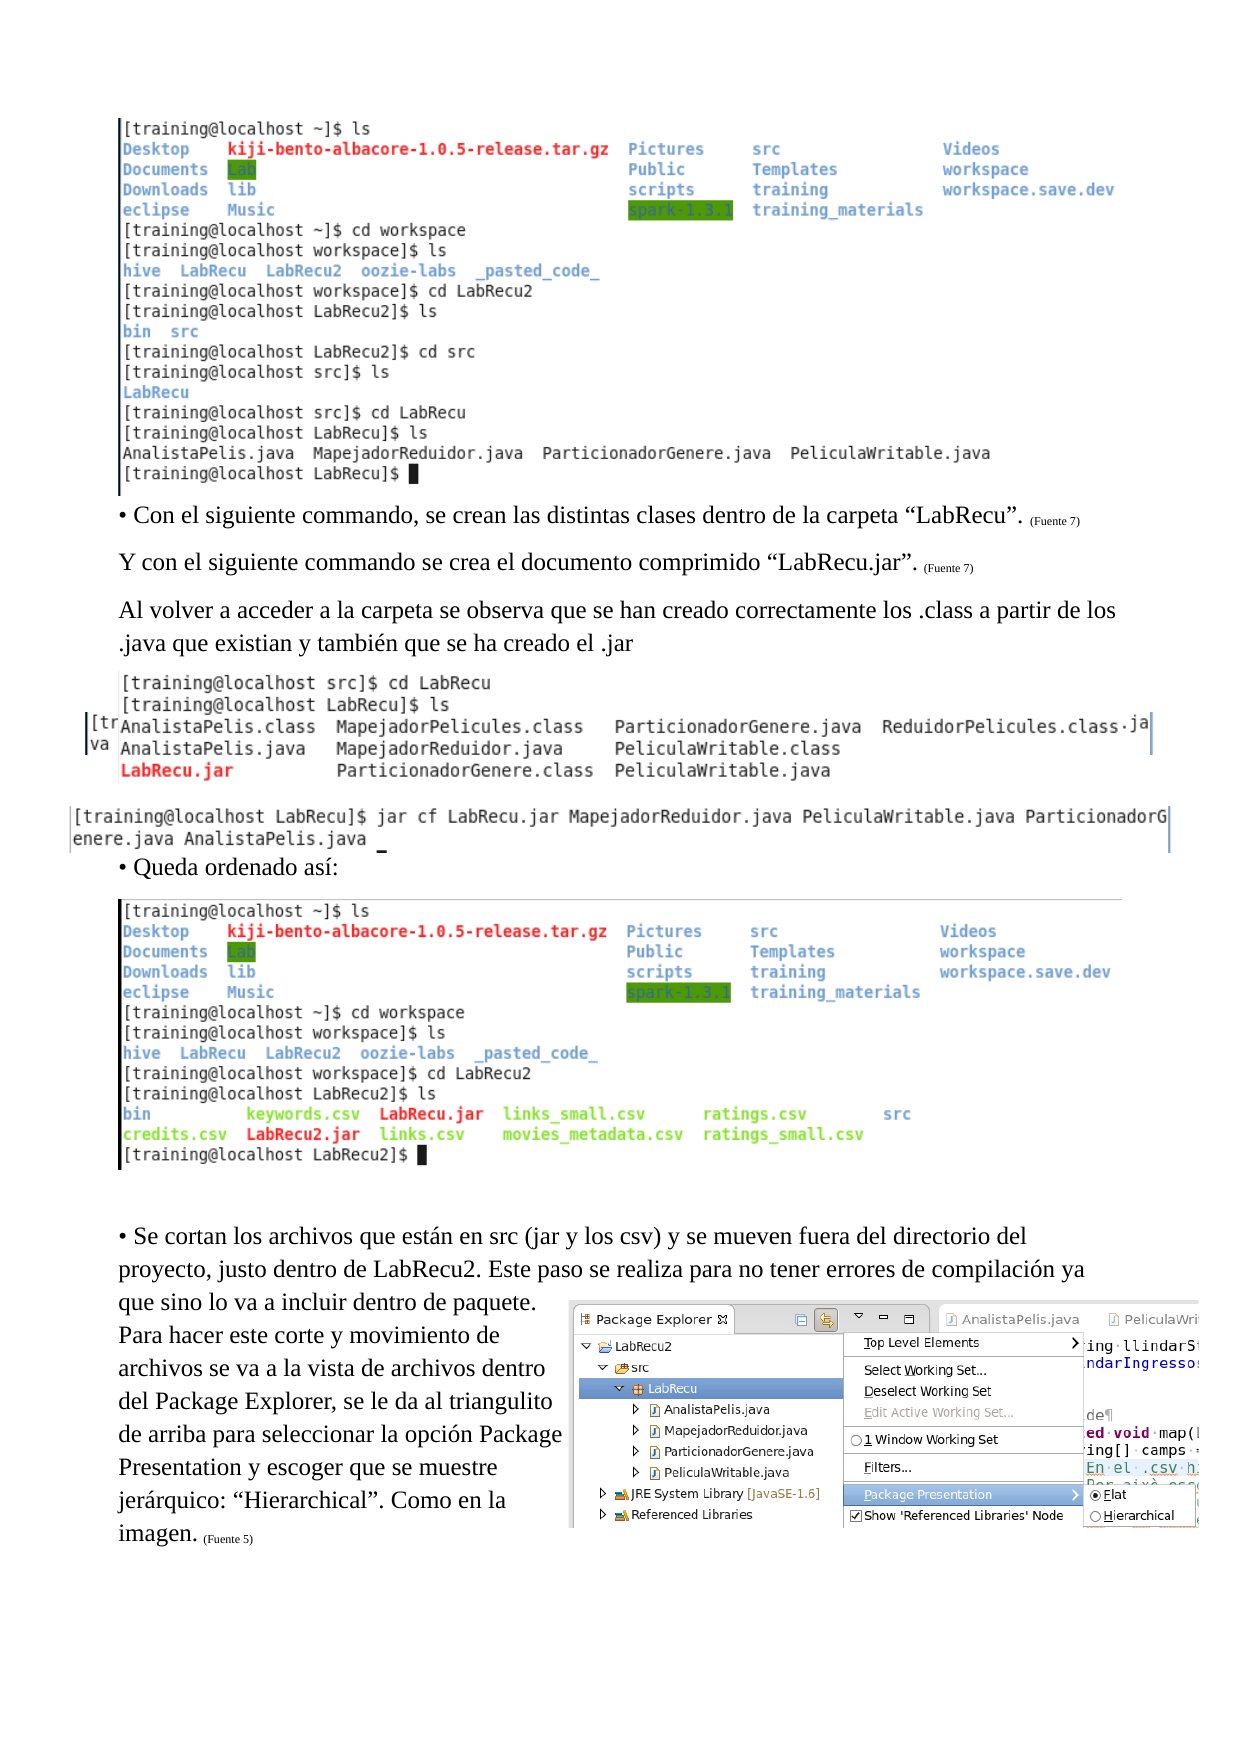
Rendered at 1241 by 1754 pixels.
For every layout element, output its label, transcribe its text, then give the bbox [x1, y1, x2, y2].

text Y con el siguiente commando se crea el documento comprimido “LabRecu.jar”. (Fuente 7) [118, 547, 1122, 576]
picture [69, 806, 1171, 853]
picture [568, 1300, 1199, 1528]
text [118, 782, 1122, 806]
text • Se cortan los archivos que están en src (jar y los csv) y se mueven fuera del directorio del proyecto, justo dentro de LabRecu2. Este paso se realiza para no tener errores de compilación ya que sino lo va a incluir dentro de paquete. Para hacer este corte y movimiento de archivos se va a la vista de archivos dentro del Package Explorer, se le da al triangulito de arriba para seleccionar la opción Package Presentation y escoger que se muestre jerárquico: “Hierarchical”. Como en la imagen. (Fuente 5) [118, 1221, 1122, 1547]
text • Queda ordenado así: [118, 853, 1122, 881]
text Al volver a acceder a la carpeta se observa que se han creado correctamente los .class a partir de los .java que existian y también que se ha creado el .jar [118, 595, 1122, 657]
picture [118, 118, 1123, 496]
picture [85, 670, 1154, 782]
picture [118, 899, 1123, 1170]
text • Con el siguiente commando, se crean las distintas clases dentro de la carpeta “LabRecu”. (Fuente 7) [118, 496, 1122, 529]
